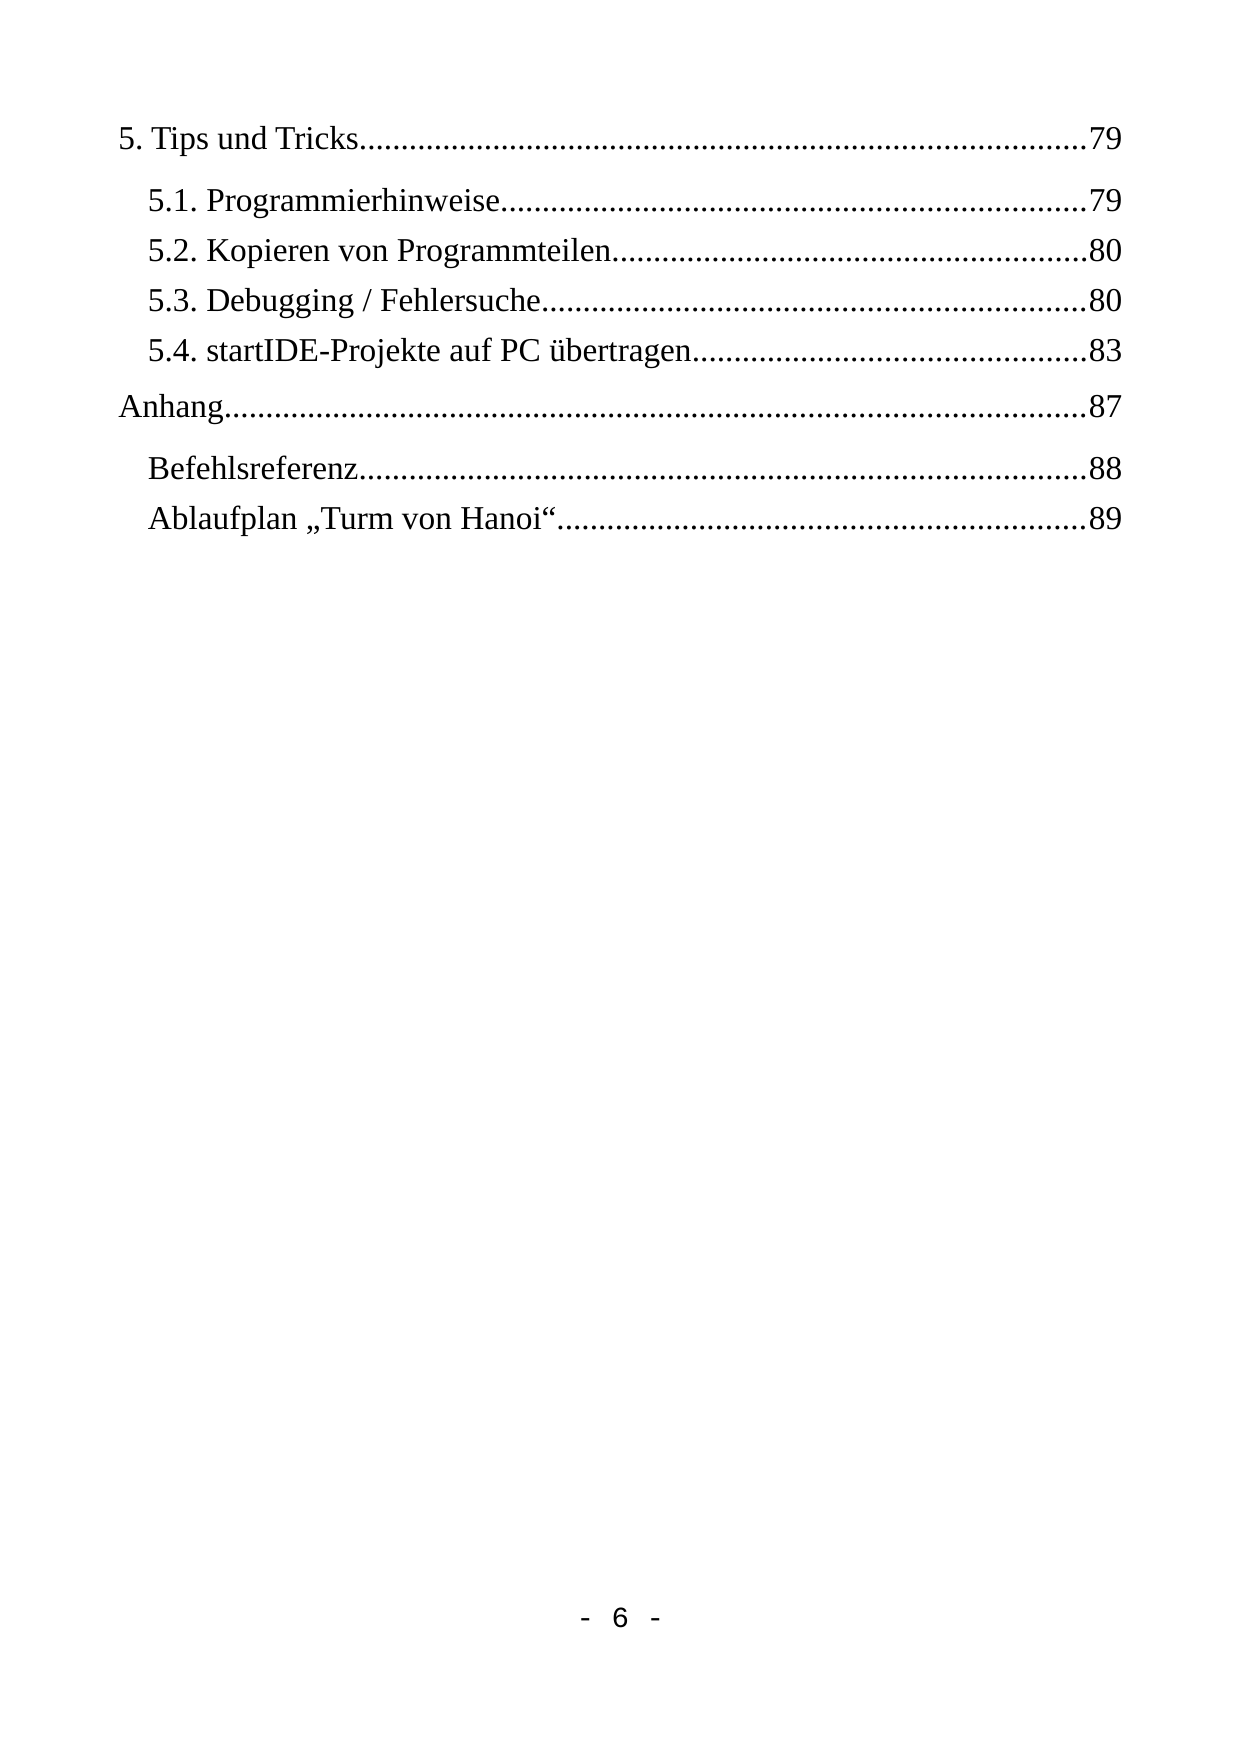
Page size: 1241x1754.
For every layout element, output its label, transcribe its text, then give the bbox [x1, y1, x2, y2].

text 5.1. Programmierhinweise 79 [148, 180, 1122, 218]
text 5.4. startIDE-Projekte auf PC übertragen 83 [148, 330, 1122, 369]
text Ablaufplan „Turm von Hanoi“ 89 [148, 498, 1122, 537]
text 5.3. Debugging / Fehlersuche 80 [148, 280, 1122, 319]
text 5. Tips und Tricks 79 [118, 118, 1122, 156]
text Befehlsreferenz 88 [148, 448, 1122, 487]
text Anhang 87 [118, 386, 1122, 425]
text 5.2. Kopieren von Programmteilen 80 [148, 230, 1122, 268]
